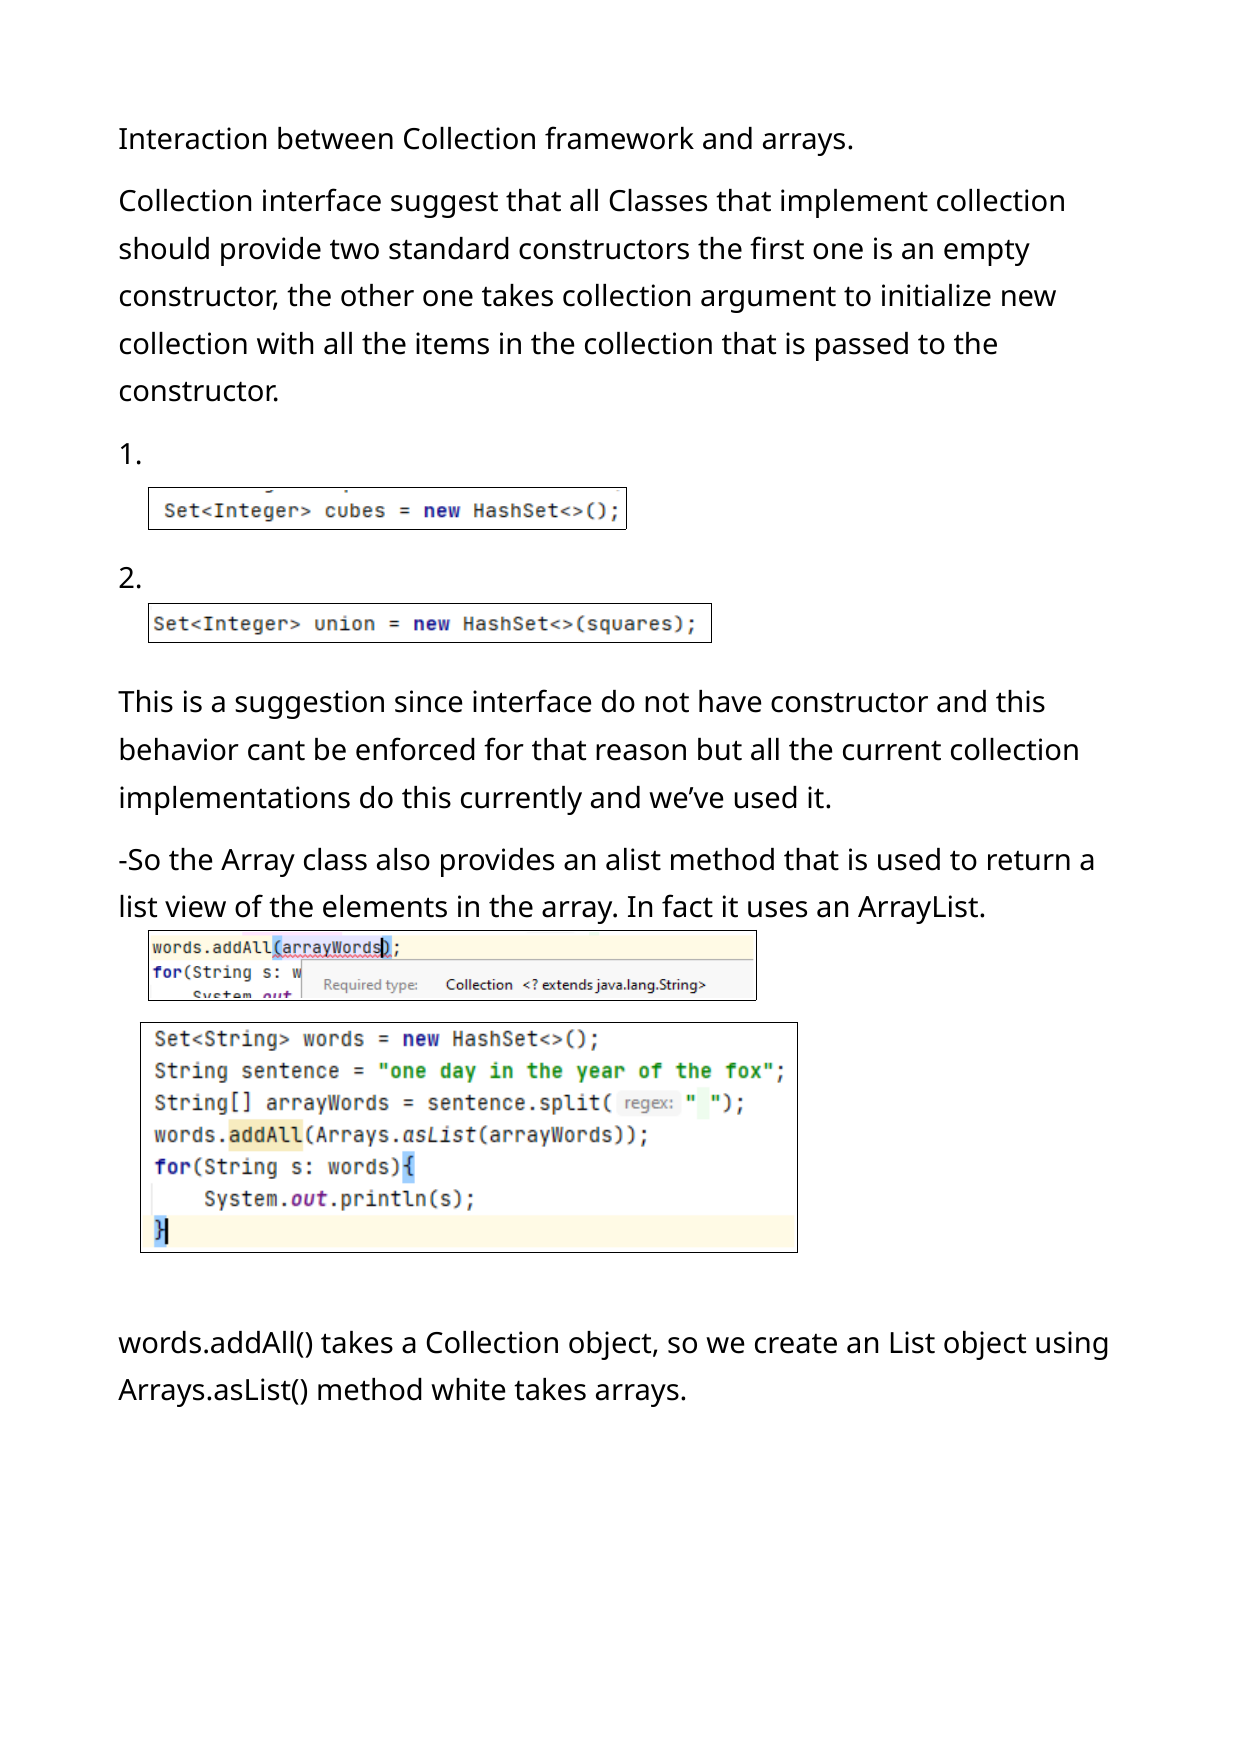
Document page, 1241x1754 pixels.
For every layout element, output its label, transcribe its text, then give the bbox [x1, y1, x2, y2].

text This is a suggestion since interface do not have constructor and this behavior cant be enforced for that reason but all the current collection implementations do this currently and we’ve used it. [118, 682, 1122, 817]
picture [142, 1025, 795, 1249]
text 2. [118, 557, 1122, 597]
picture [150, 490, 623, 527]
picture [150, 606, 709, 640]
picture [150, 932, 754, 998]
text Interaction between Collection framework and arrays. [118, 118, 1122, 158]
text -So the Array class also provides an alist method that is used to return a list view of the elements in the array. In fact it uses an ArrayList. [118, 839, 1122, 926]
text 1. [118, 433, 1122, 473]
text words.addAll() takes a Collection object, so we create an List object using Arrays.asList() method white takes arrays. [118, 1322, 1122, 1409]
text Collection interface suggest that all Classes that implement collection should provide two standard constructors the first one is an empty constructor, the other one takes collection argument to initialize new collection with all the items in the collection that is passed to the constructor. [118, 180, 1122, 410]
